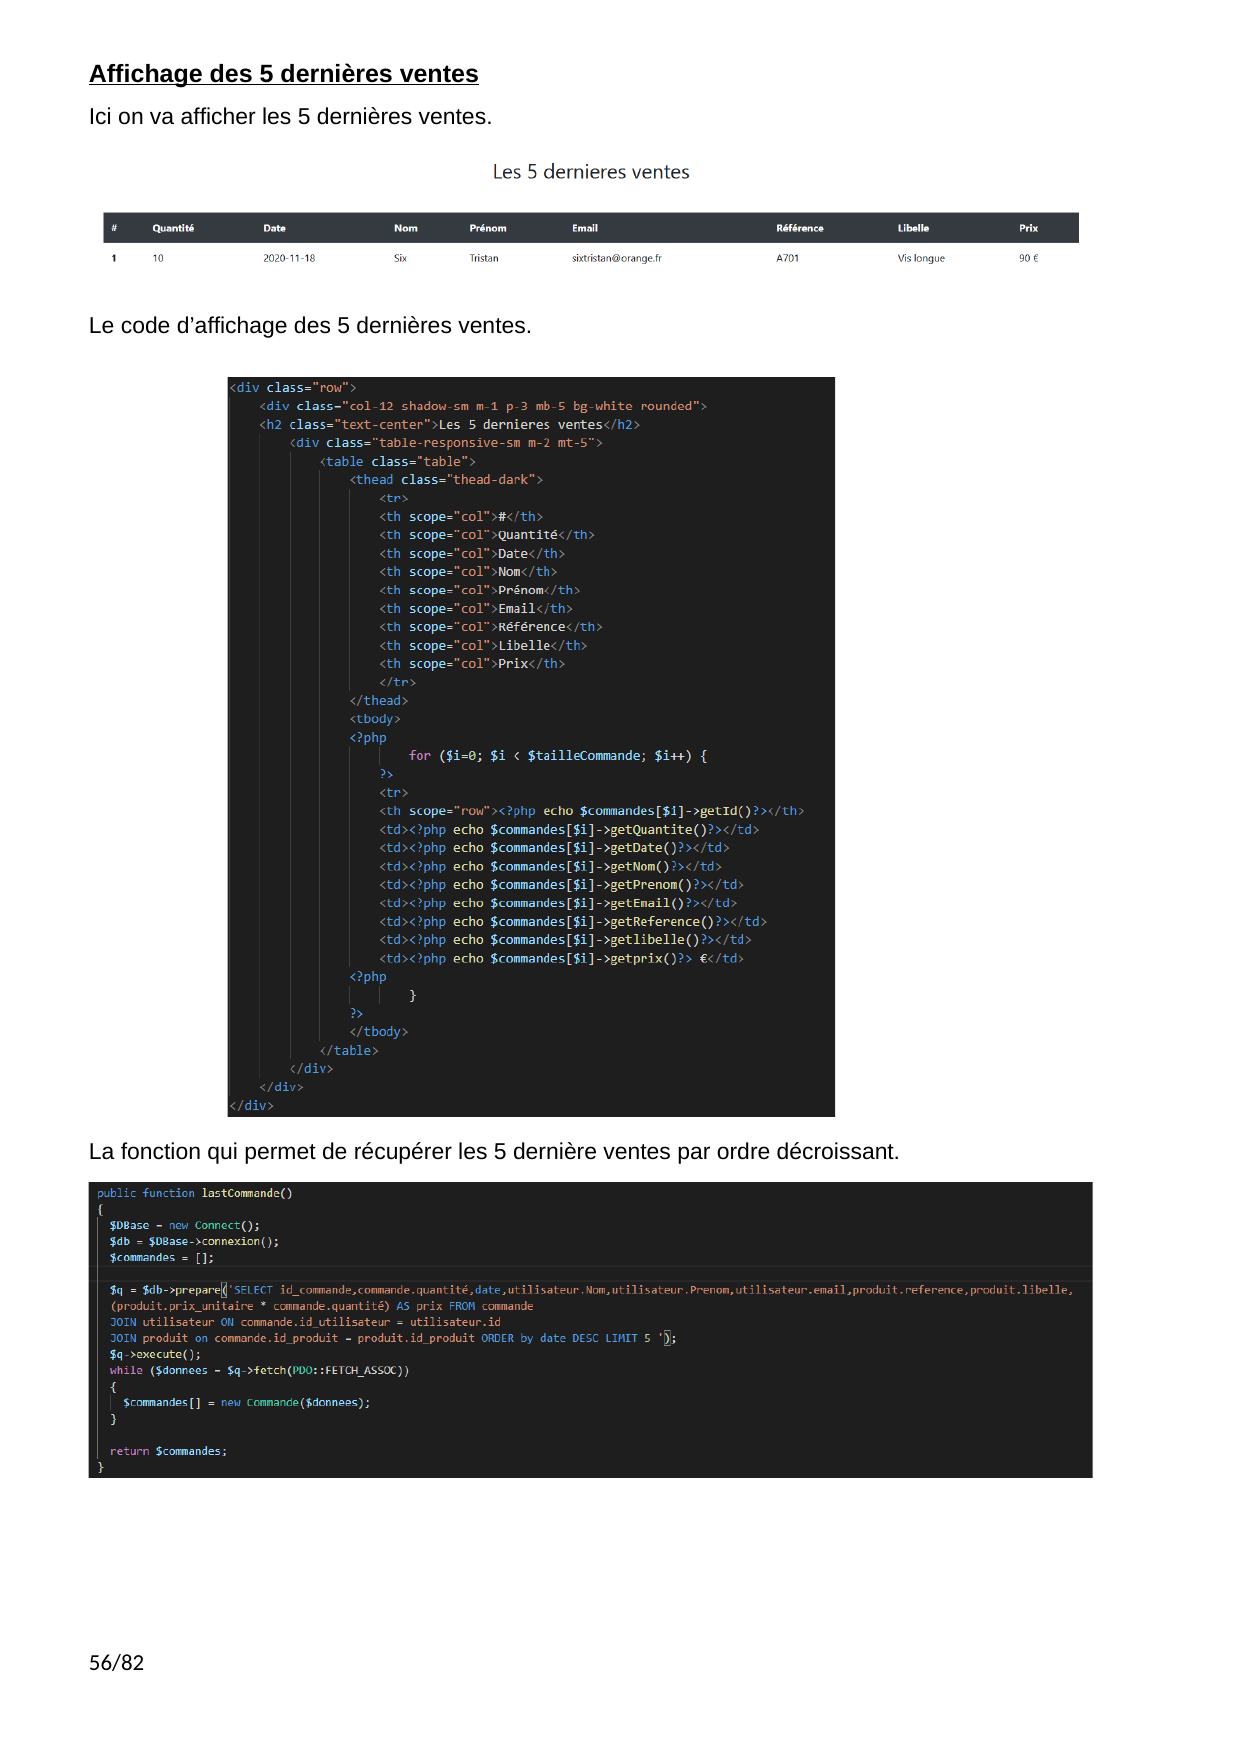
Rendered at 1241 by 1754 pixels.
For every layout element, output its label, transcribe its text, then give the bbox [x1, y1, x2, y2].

subtitle Affichage des 5 dernières ventes [89, 59, 1092, 88]
text Ici on va afficher les 5 dernières ventes. [89, 103, 1092, 129]
text La fonction qui permet de récupérer les 5 dernière ventes par ordre décroissant. [89, 357, 1092, 1164]
text Le code d’affichage des 5 dernières ventes. [89, 292, 1092, 339]
picture [227, 377, 836, 1117]
picture [88, 147, 1093, 292]
picture [88, 1182, 1093, 1478]
